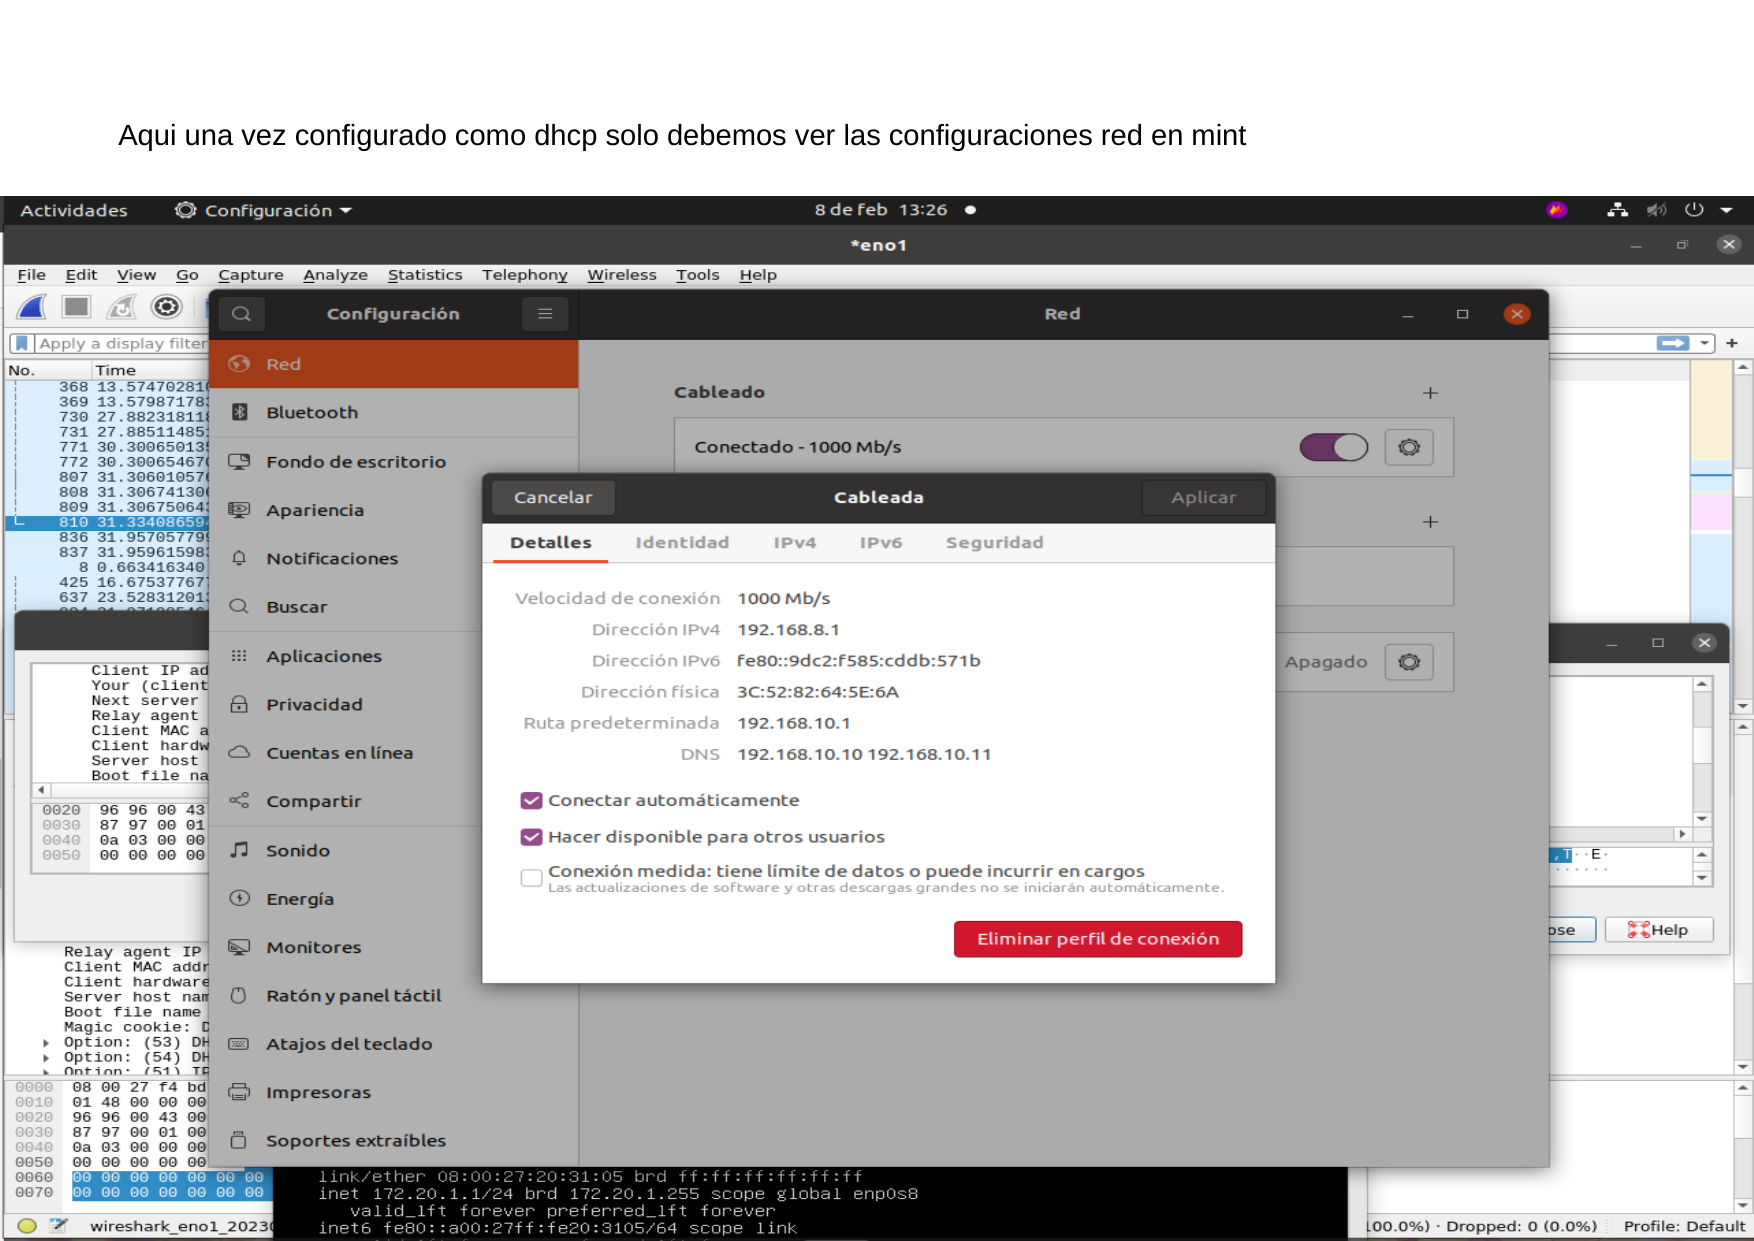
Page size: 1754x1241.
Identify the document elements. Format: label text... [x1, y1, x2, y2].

picture [0, 196, 1754, 1241]
text Aqui una vez configurado como dhcp solo debemos ver las configuraciones red en mint [118, 118, 1636, 180]
